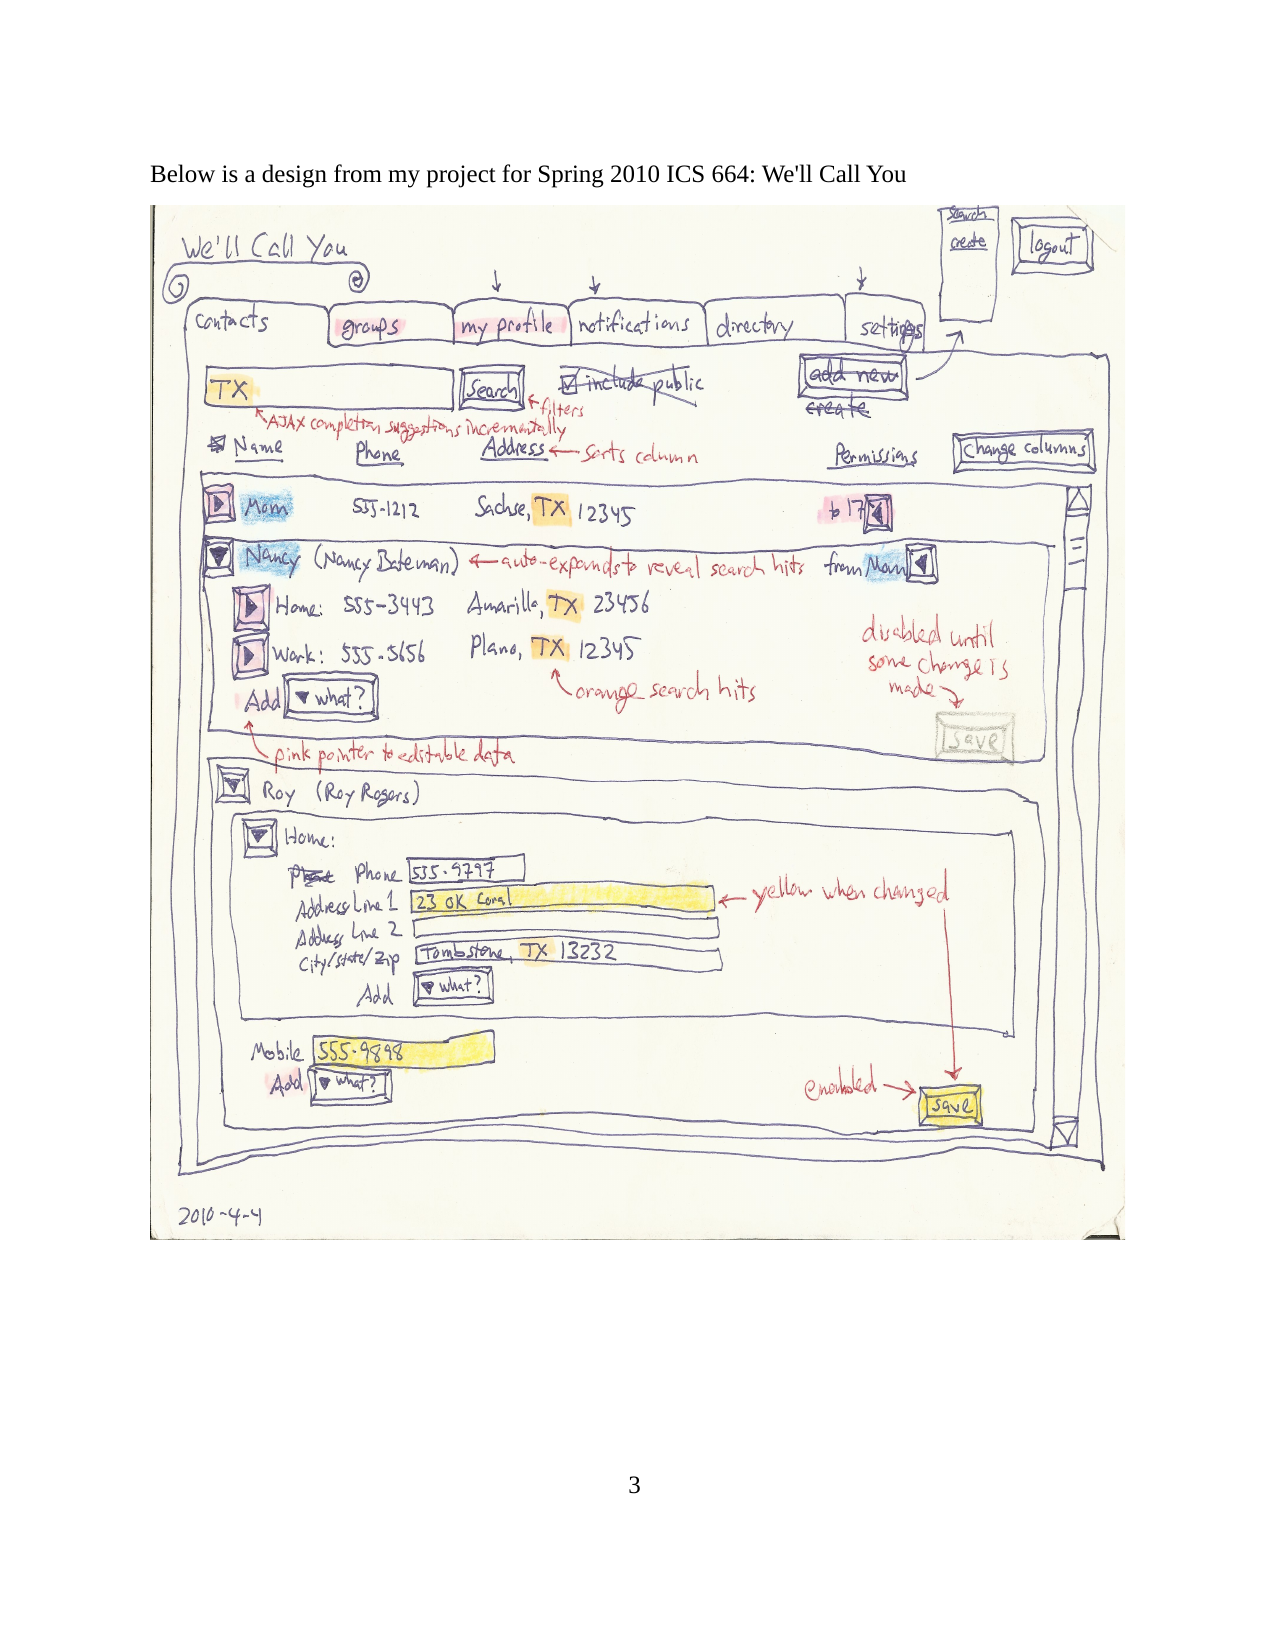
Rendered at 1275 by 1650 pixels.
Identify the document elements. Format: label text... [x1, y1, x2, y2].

text Below is a design from my project for Spring 2010 ICS 664: We'll Call You [150, 159, 1125, 188]
picture [150, 205, 1125, 1240]
